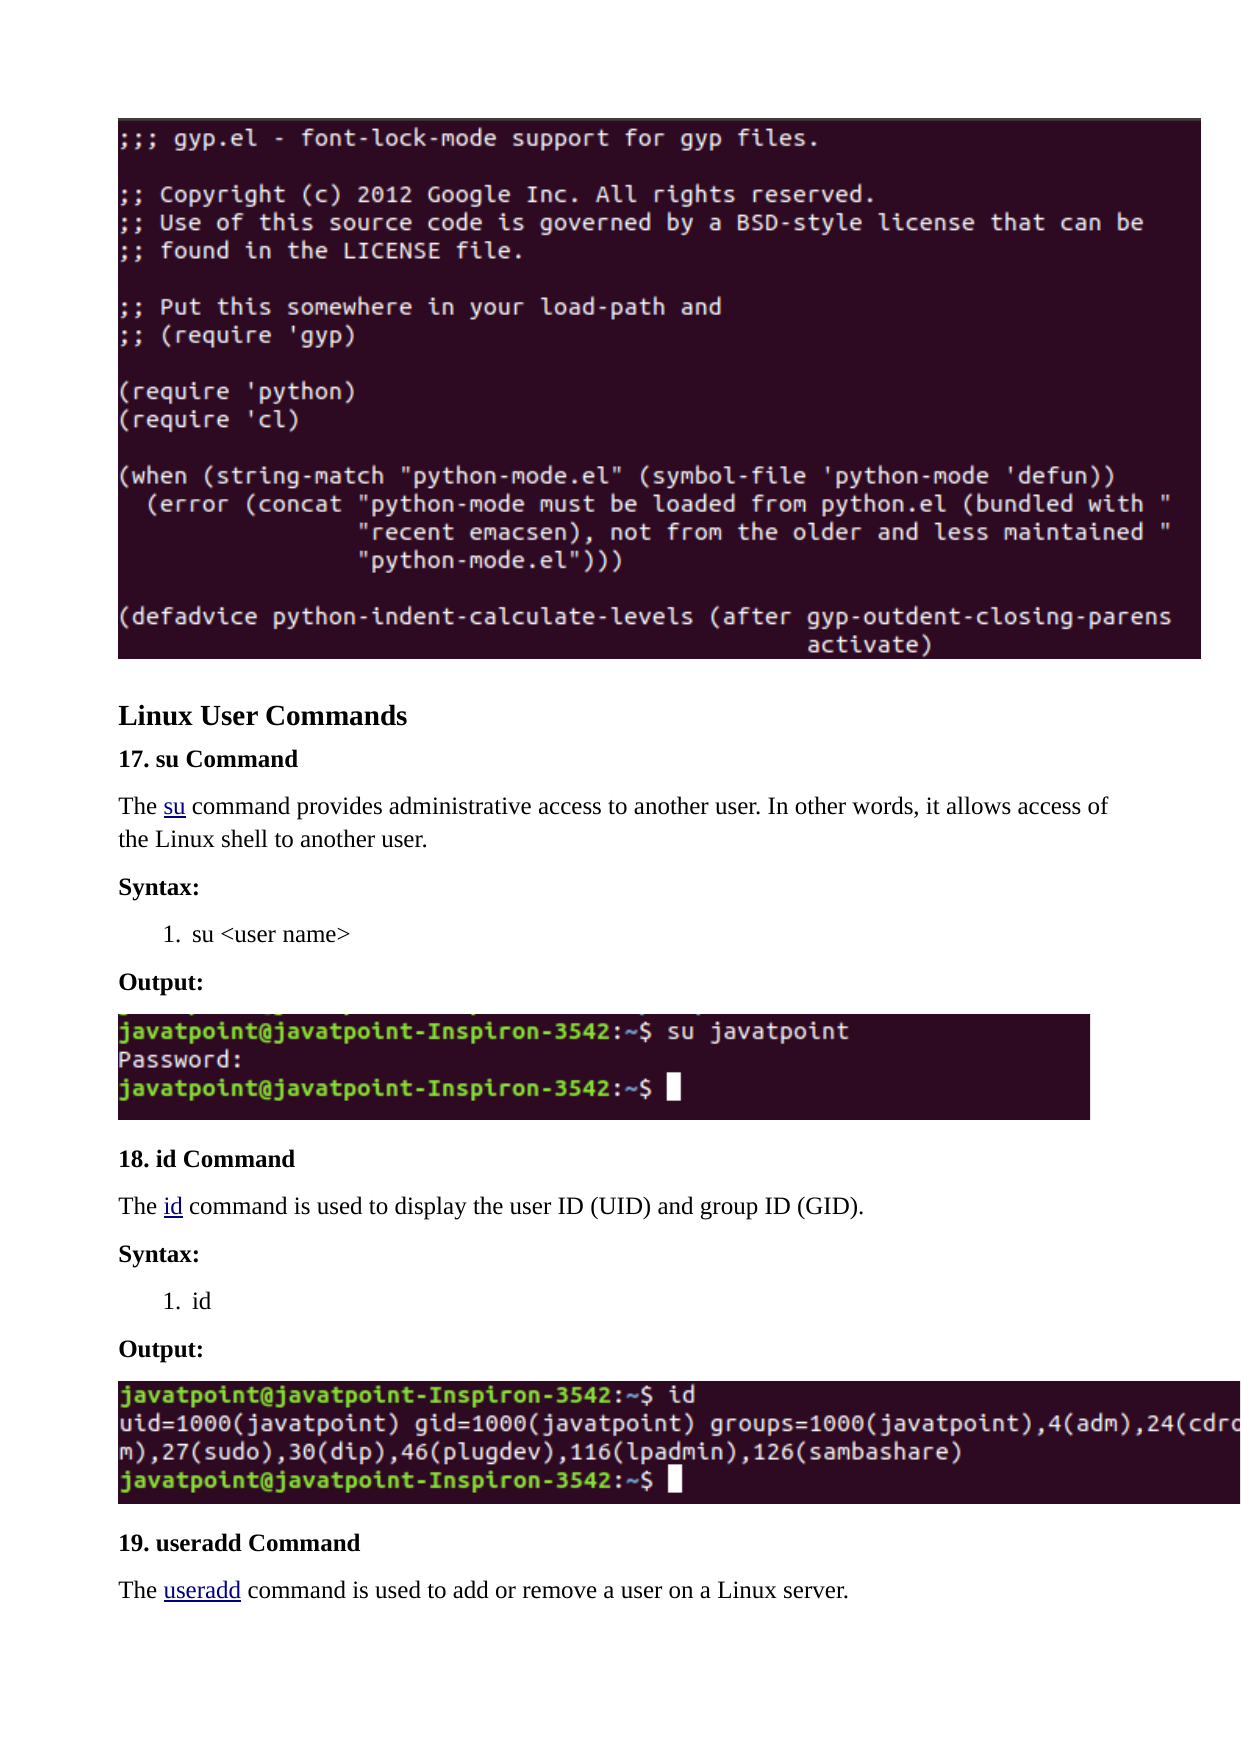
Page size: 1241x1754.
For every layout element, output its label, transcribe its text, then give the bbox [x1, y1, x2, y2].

picture [118, 118, 1201, 659]
text The useradd command is used to add or remove a user on a Linux server. [118, 1575, 1122, 1604]
picture [118, 1381, 1241, 1504]
text Output: [118, 1334, 1122, 1363]
text Output: [118, 967, 1122, 996]
text Syntax: [118, 1239, 1122, 1268]
text The su command provides administrative access to another user. In other words, it allows access of the Linux shell to another user. [118, 791, 1122, 853]
subtitle Linux User Commands [118, 698, 1122, 731]
list su <user name> [162, 919, 1122, 948]
text 17. su Command [118, 744, 1122, 772]
picture [118, 1014, 1091, 1120]
text 18. id Command [118, 1144, 1122, 1172]
text 19. useradd Command [118, 1528, 1122, 1557]
list id [162, 1286, 1122, 1315]
text The id command is used to display the user ID (UID) and group ID (GID). [118, 1191, 1122, 1220]
text Syntax: [118, 872, 1122, 901]
